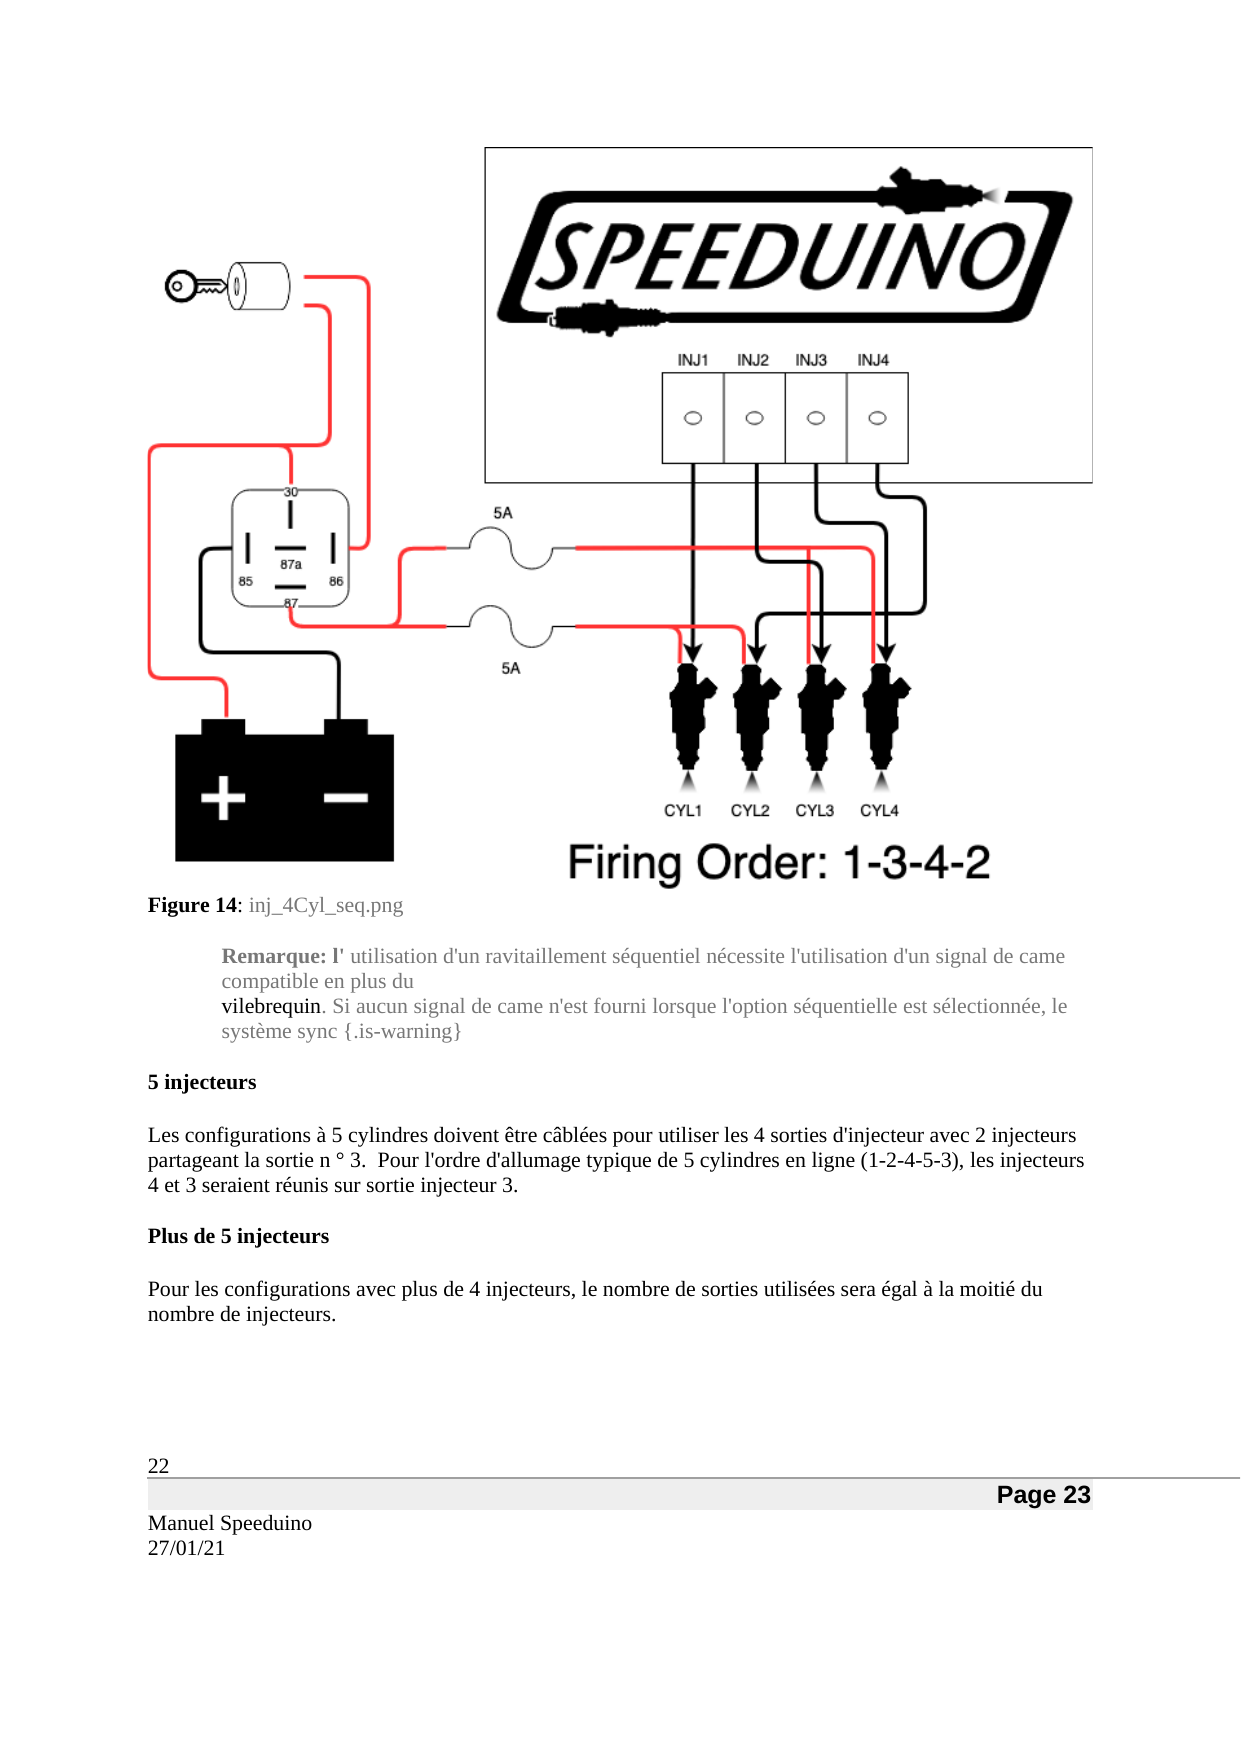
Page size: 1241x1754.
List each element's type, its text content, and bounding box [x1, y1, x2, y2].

table_header Page 23 [148, 1479, 1093, 1510]
text vilebrequin. Si aucun signal de came n'est fourni lorsque l'option séquentielle est sélectionnée, le système sync {.is-warning} [221, 993, 1093, 1044]
text Plus de 5 injecteurs [148, 1223, 1093, 1248]
text 27/01/21 [148, 1535, 1093, 1560]
text Les configurations à 5 cylindres doivent être câblées pour utiliser les 4 sorties d'injecteur avec 2 injecteurs partageant la sortie n ° 3. Pour l'ordre d'allumage typique de 5 cylindres en ligne (1-2-4-5-3), les injecteurs 4 et 3 seraient réunis sur sortie injecteur 3. [148, 1122, 1093, 1198]
text Remarque: l' utilisation d'un ravitaillement séquentiel nécessite l'utilisation d'un signal de came compatible en plus du [221, 943, 1093, 993]
text Figure 14: inj_4Cyl_seq.png [148, 893, 1093, 918]
text Manuel Speeduino [148, 1510, 1093, 1535]
text 5 injecteurs [148, 1069, 1093, 1094]
text Pour les configurations avec plus de 4 injecteurs, le nombre de sorties utilisées sera égal à la moitié du nombre de injecteurs. [148, 1276, 1093, 1327]
text 22 [148, 1453, 1093, 1477]
